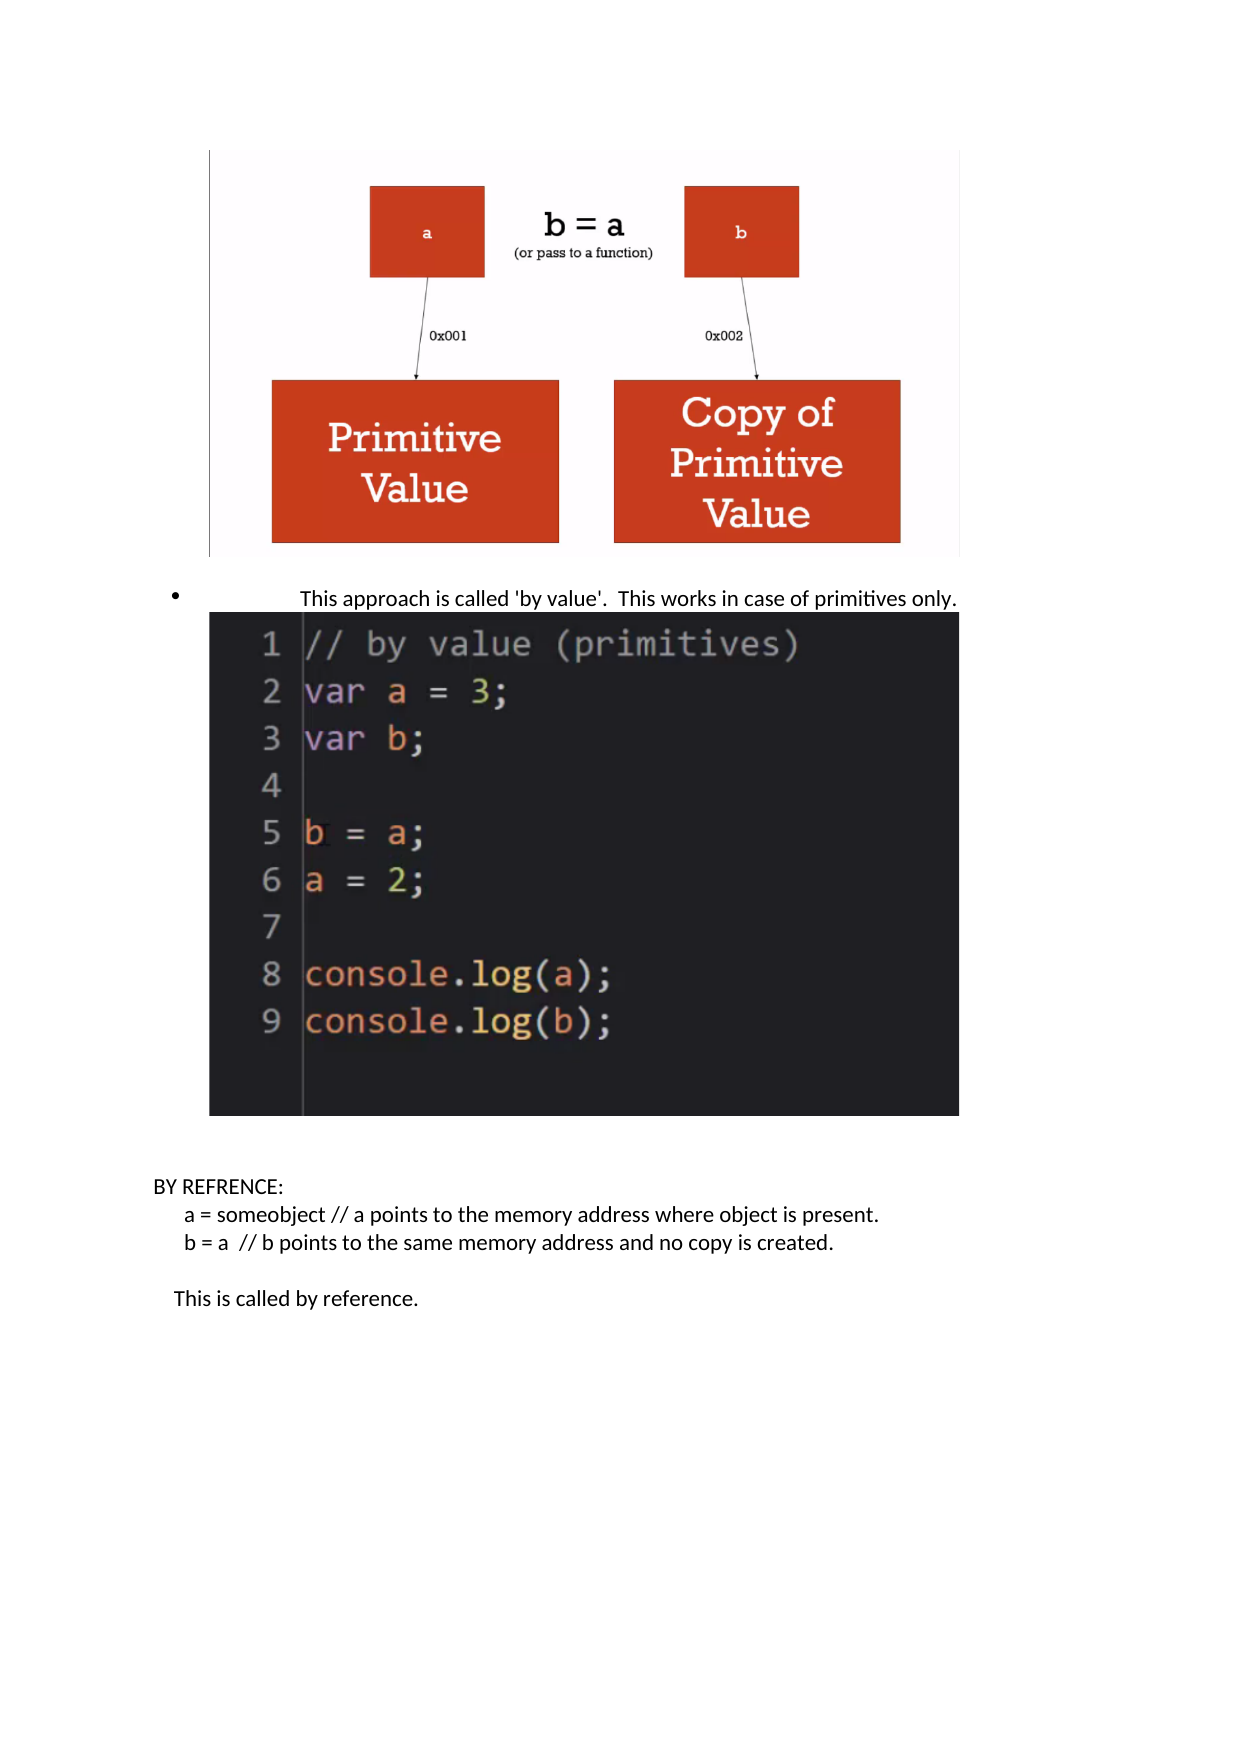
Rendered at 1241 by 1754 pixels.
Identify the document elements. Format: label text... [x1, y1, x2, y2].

text b = a // b points to the same memory address and no copy is created. [153, 1228, 1090, 1256]
list This approach is called 'by value'. This works in case of primitives only. [172, 584, 1090, 612]
text a = someobject // a points to the memory address where object is present. [153, 1200, 1090, 1228]
text BY REFRENCE: [153, 1172, 1090, 1200]
picture [209, 150, 960, 557]
text This is called by reference. [153, 1284, 1090, 1312]
picture [209, 612, 960, 1116]
